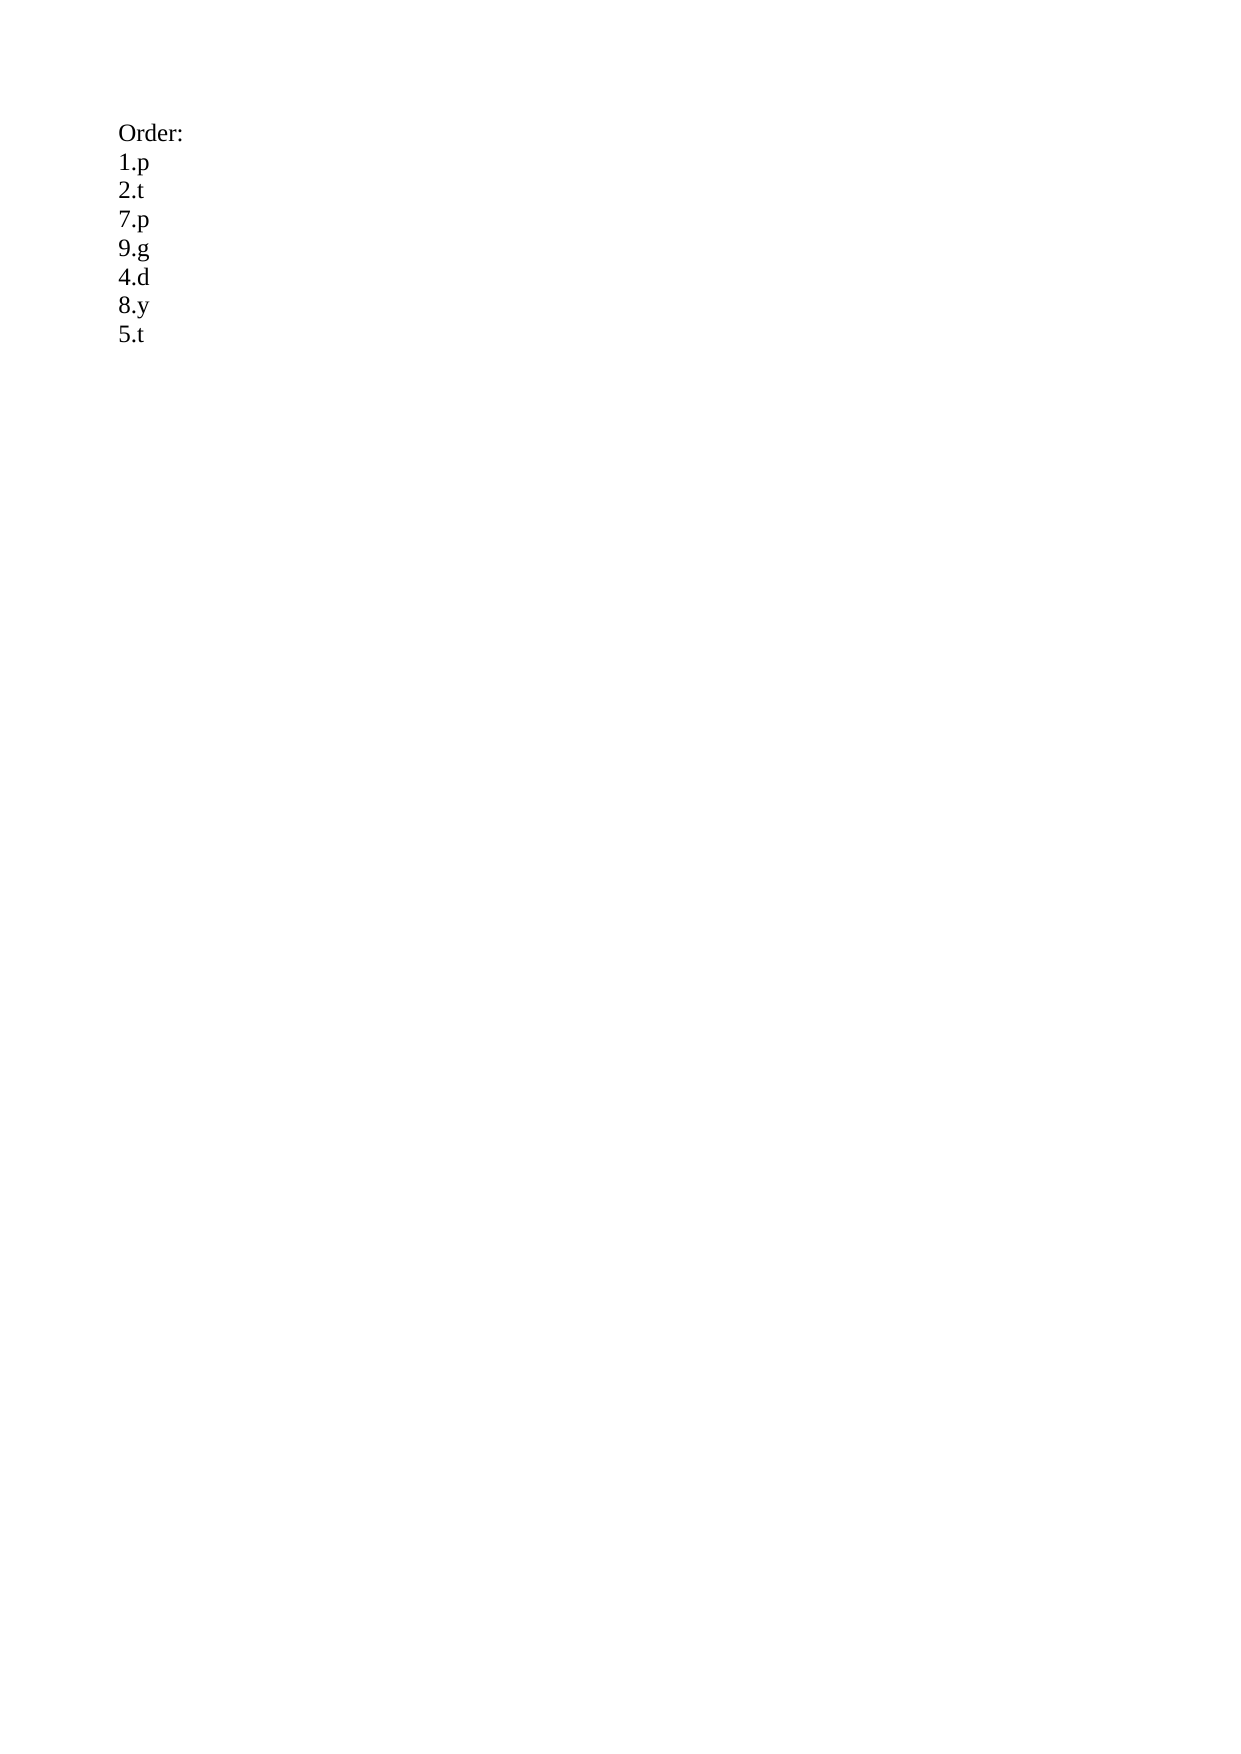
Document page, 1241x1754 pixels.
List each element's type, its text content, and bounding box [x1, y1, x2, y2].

text 9.g [118, 233, 620, 262]
text Order: [118, 118, 620, 147]
text 7.p [118, 204, 620, 233]
text 8.y [118, 291, 620, 319]
text 2.t [118, 176, 620, 204]
text 1.p [118, 147, 620, 176]
text 5.t [118, 319, 620, 348]
text 4.d [118, 262, 620, 291]
